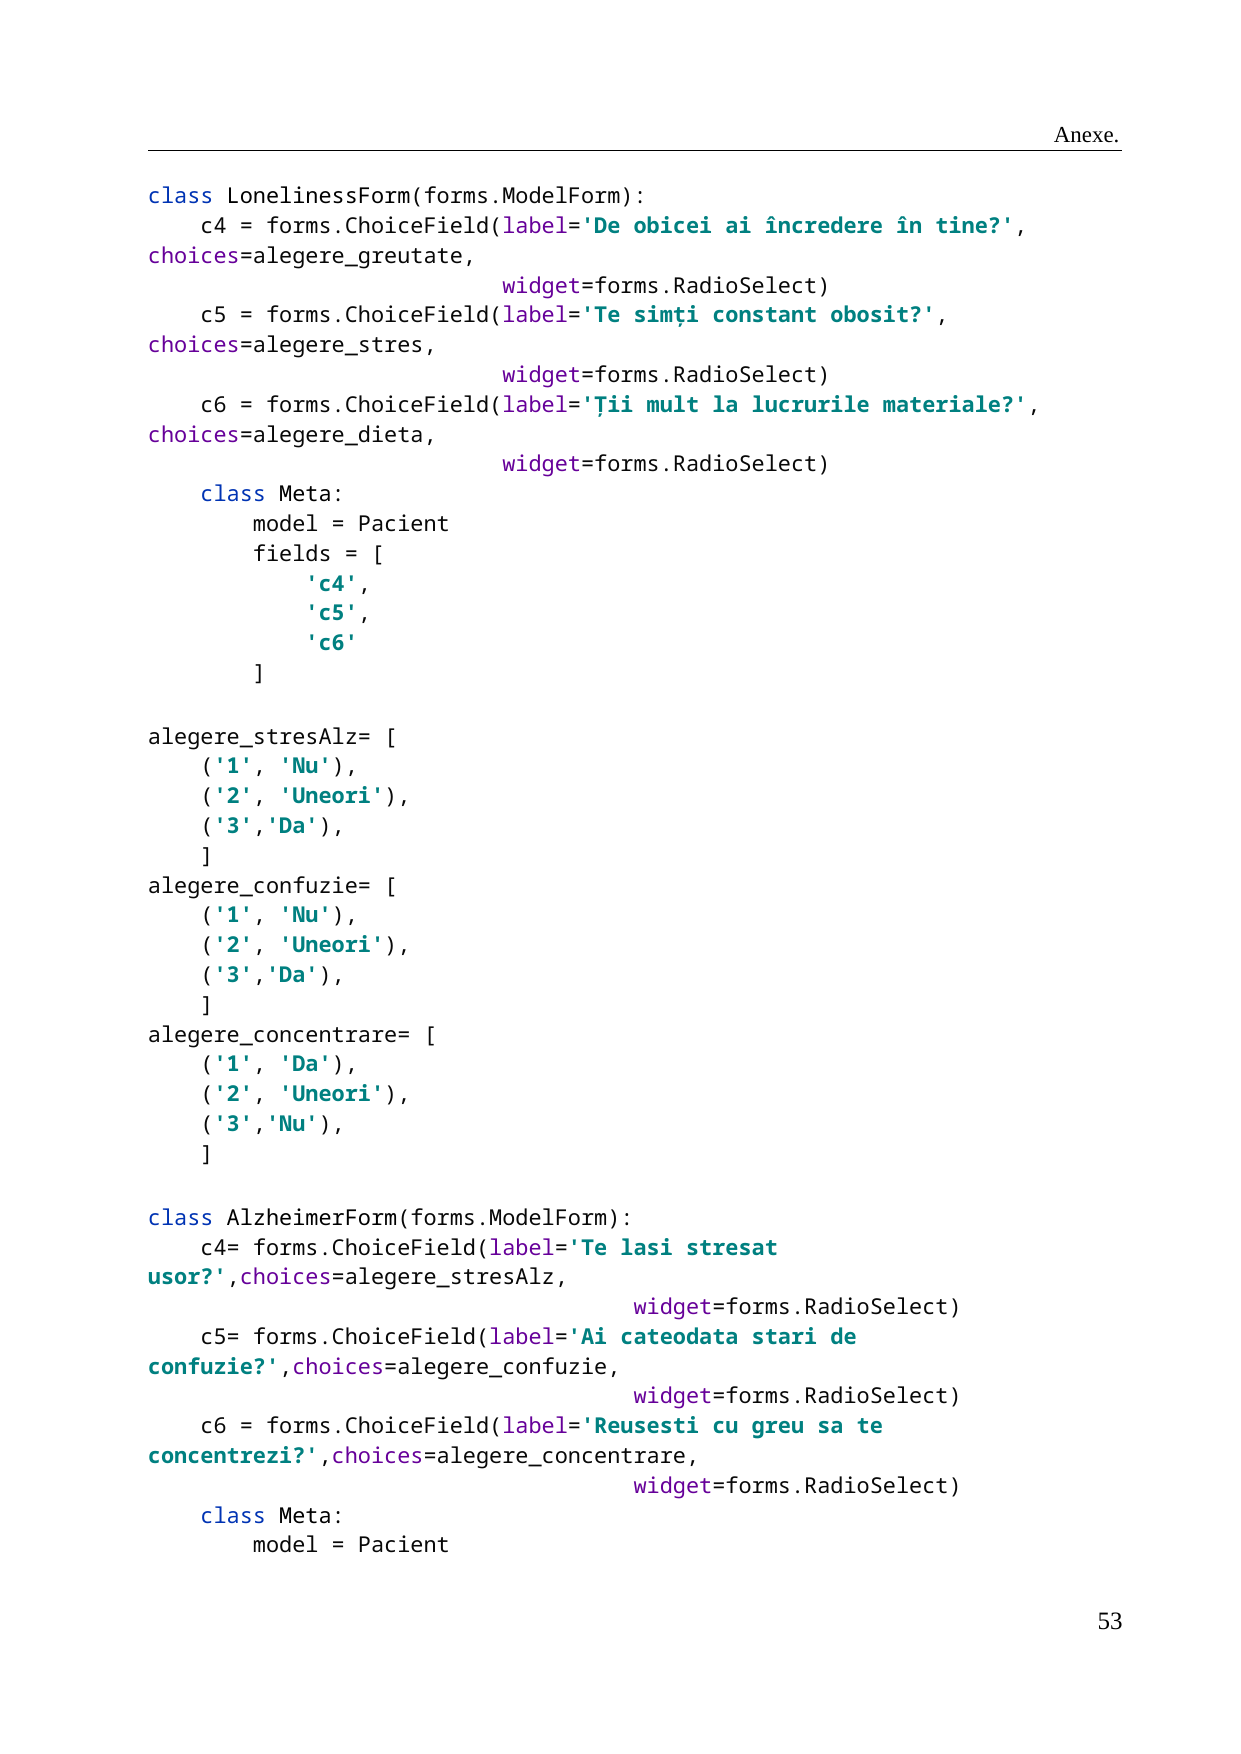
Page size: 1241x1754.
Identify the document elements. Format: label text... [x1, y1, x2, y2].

text class LonelinessForm(forms.ModelForm): c4 = forms.ChoiceField(label='De obicei ai încredere în tine?', choices=alegere_greutate, widget=forms.RadioSelect) c5 = forms.ChoiceField(label='Te simți constant obosit?', choices=alegere_stres, widget=forms.RadioSelect) c6 = forms.ChoiceField(label='Ții mult la lucrurile materiale?', choices=alegere_dieta, widget=forms.RadioSelect) class Meta: model = Pacient fields = [ 'c4', 'c5', 'c6' ] alegere_stresAlz= [ ('1', 'Nu'), ('2', 'Uneori'), ('3','Da'), ] alegere_confuzie= [ ('1', 'Nu'), ('2', 'Uneori'), ('3','Da'), ] alegere_concentrare= [ ('1', 'Da'), ('2', 'Uneori'), ('3','Nu'), ] class AlzheimerForm(forms.ModelForm): c4= forms.ChoiceField(label='Te lasi stresat usor?',choices=alegere_stresAlz, widget=forms.RadioSelect) c5= forms.ChoiceField(label='Ai cateodata stari de confuzie?',choices=alegere_confuzie, widget=forms.RadioSelect) c6 = forms.ChoiceField(label='Reusesti cu greu sa te concentrezi?',choices=alegere_concentrare, widget=forms.RadioSelect) class Meta: model = Pacient [148, 180, 1122, 1559]
